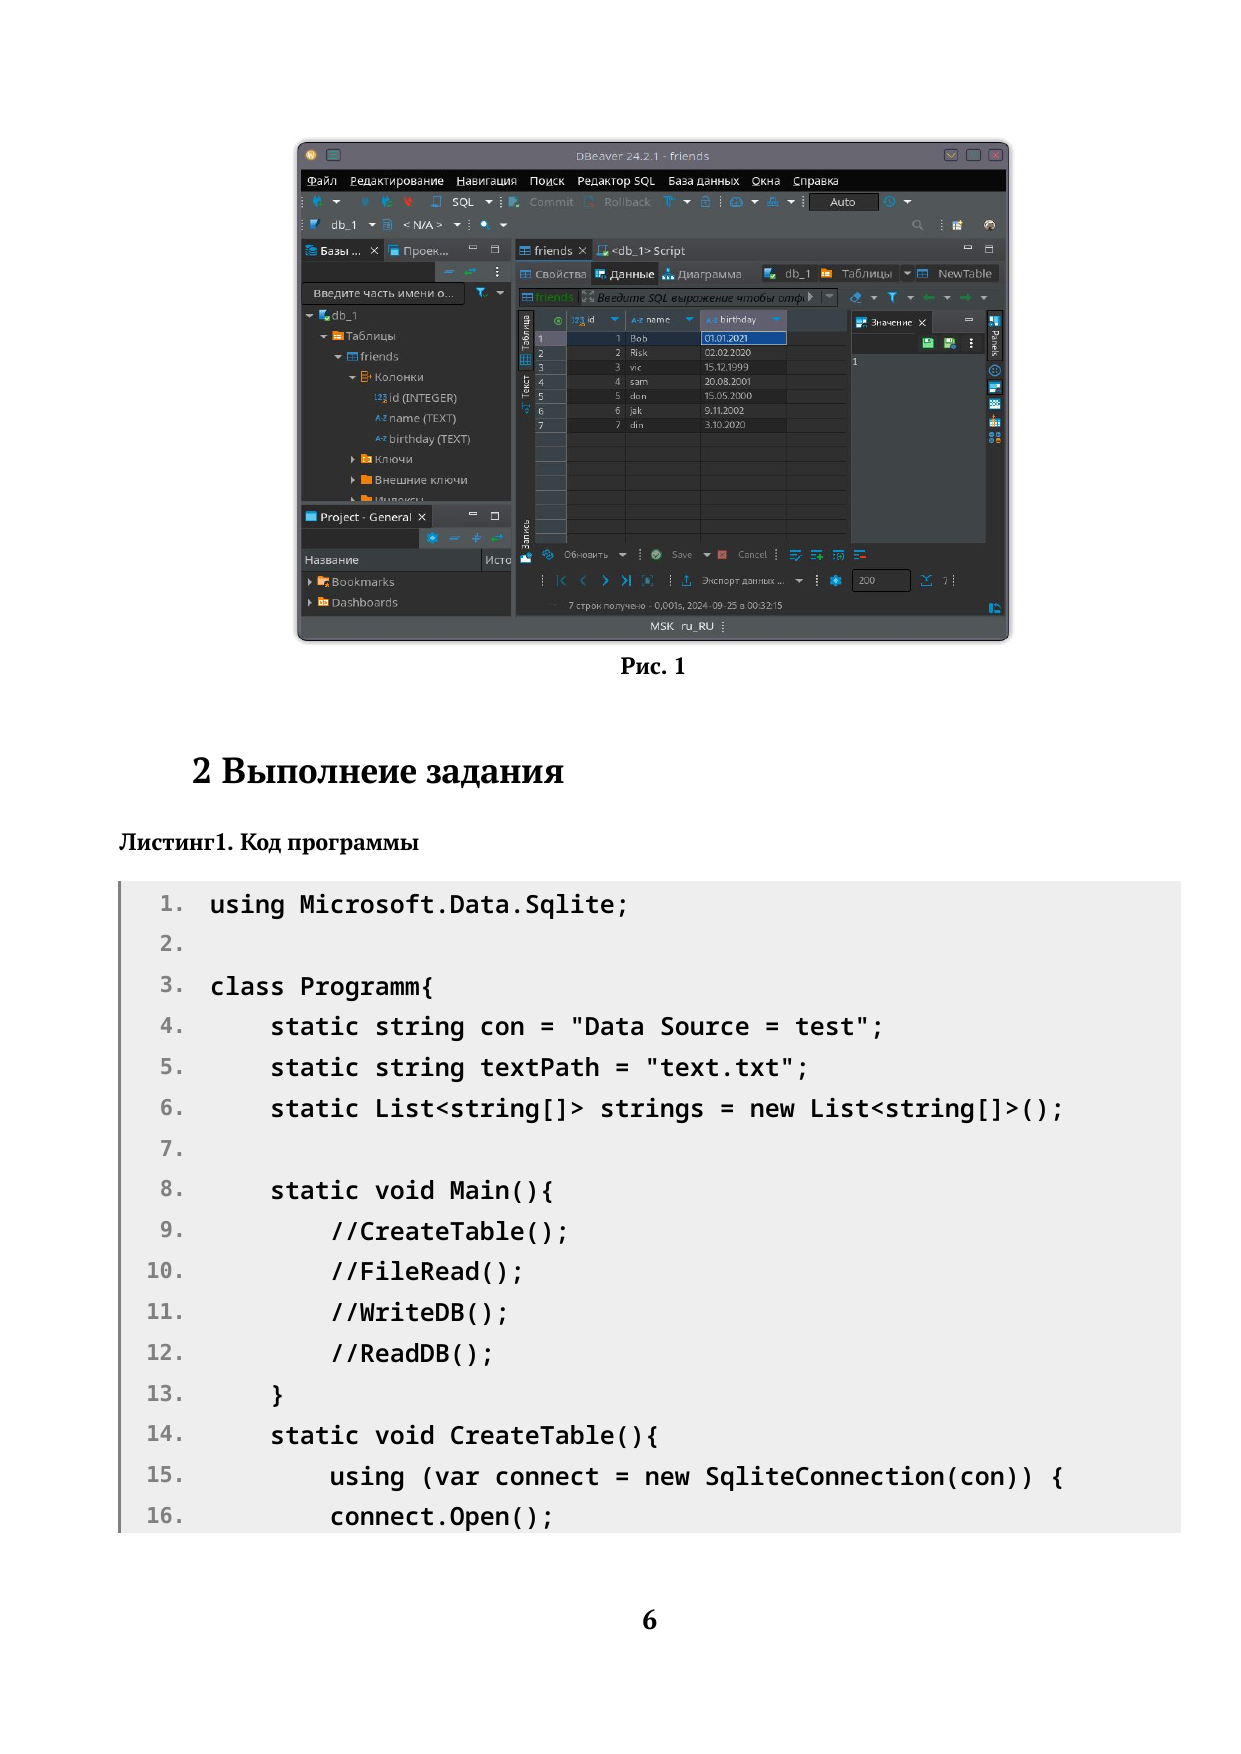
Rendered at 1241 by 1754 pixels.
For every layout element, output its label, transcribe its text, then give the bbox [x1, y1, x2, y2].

list //ReadDB(); [121, 1330, 1181, 1370]
list using Microsoft.Data.Sqlite; [121, 881, 1181, 921]
text Рис. 1 [255, 132, 1051, 679]
text Листинг1. Код программы [118, 827, 1181, 856]
list connect.Open(); [121, 1493, 1181, 1533]
list static void CreateTable(){ [121, 1411, 1181, 1451]
list //CreateTable(); [121, 1207, 1181, 1247]
list class Programm{ [121, 962, 1181, 1002]
list //FileRead(); [121, 1248, 1181, 1288]
list } [121, 1371, 1181, 1411]
list static void Main(){ [121, 1166, 1181, 1206]
list //WriteDB(); [121, 1289, 1181, 1329]
list using (var connect = new SqliteConnection(con)) { [121, 1452, 1181, 1492]
picture [287, 131, 1020, 651]
list static string con = "Data Source = test"; [121, 1003, 1181, 1043]
subtitle 2 Выполнеие задания [192, 747, 1181, 791]
list static string textPath = "text.txt"; [121, 1044, 1181, 1084]
list static List<string[]> strings = new List<string[]>(); [121, 1085, 1181, 1125]
